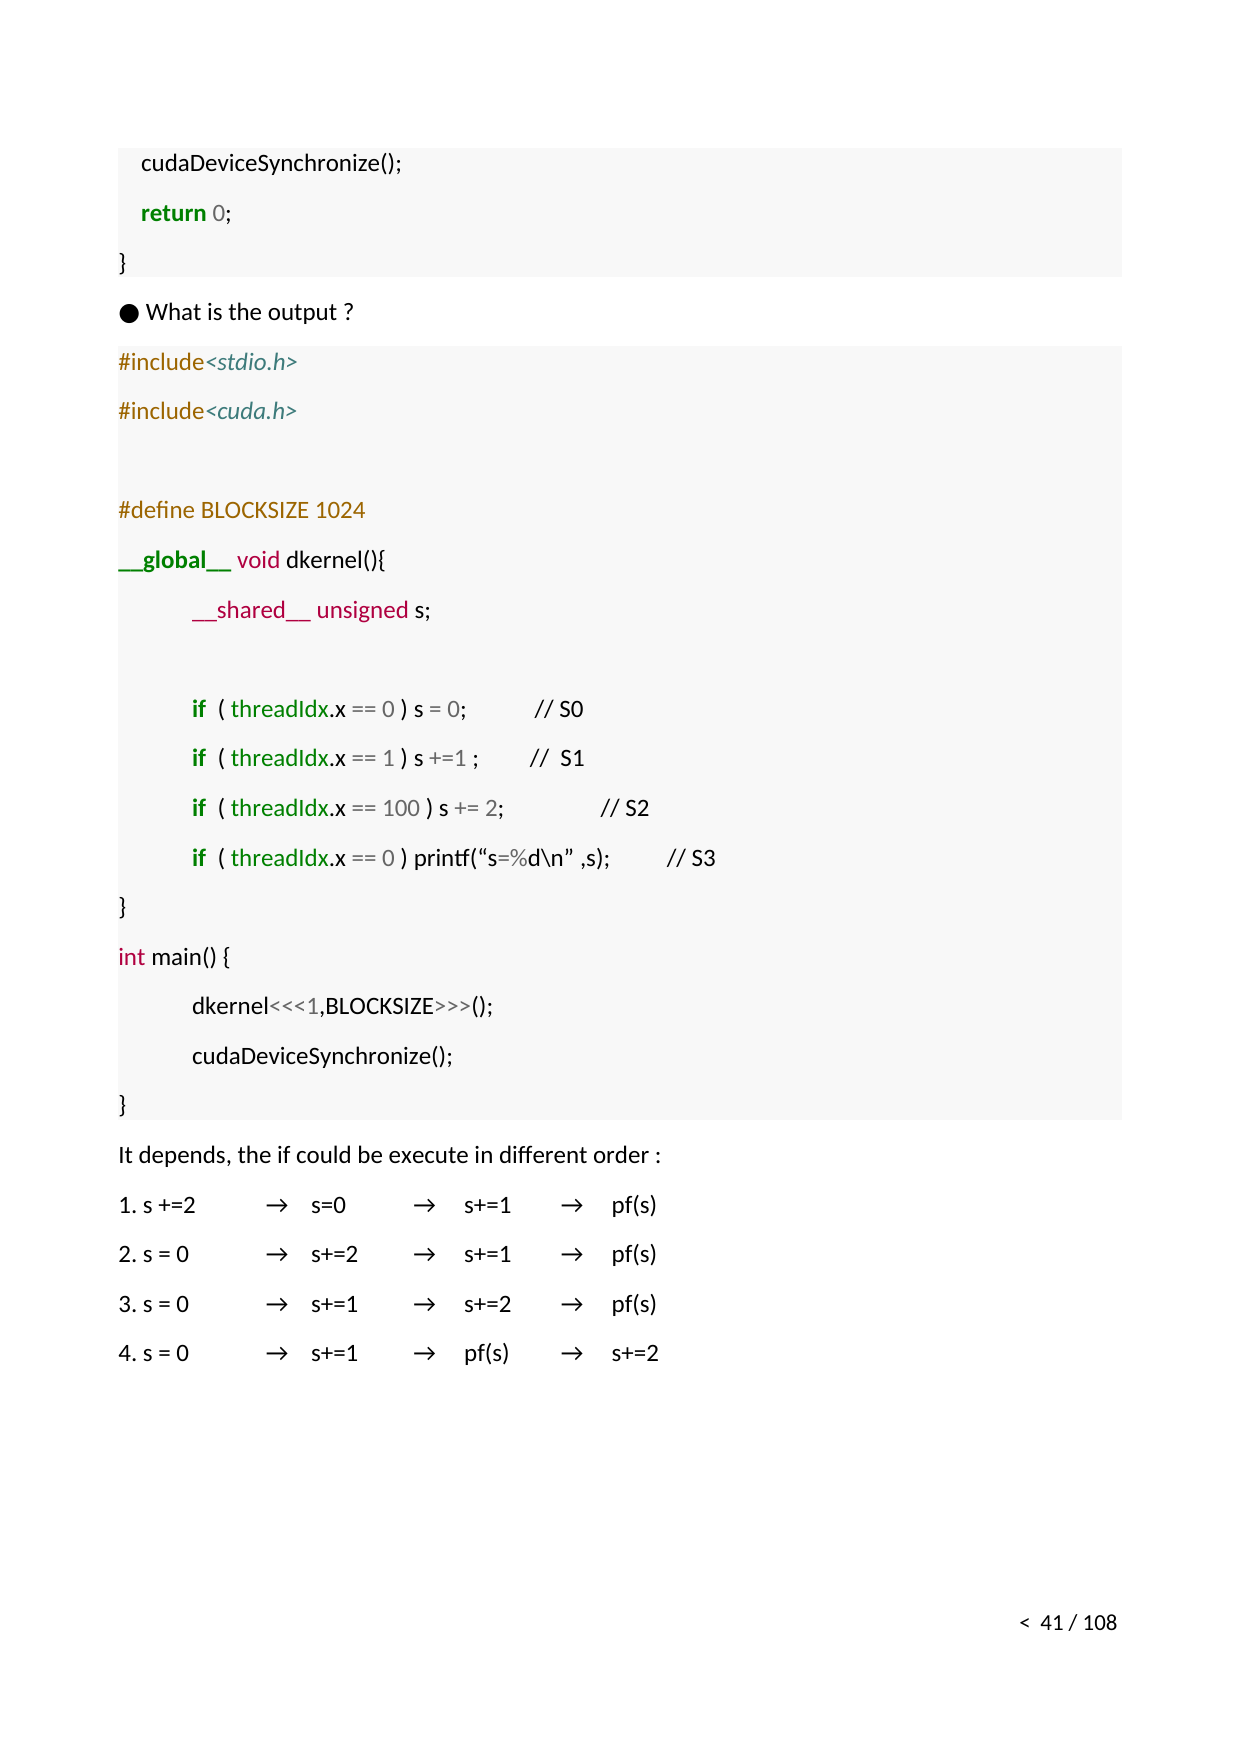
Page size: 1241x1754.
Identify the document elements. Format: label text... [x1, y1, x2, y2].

text 1. s +=2 → s=0 → s+=1 → pf(s) [118, 1189, 1122, 1219]
text } [118, 1090, 1122, 1120]
text } [118, 891, 1122, 922]
text dkernel<<<1,BLOCKSIZE>>>(); [118, 991, 1122, 1021]
text 4. s = 0 → s+=1 → pf(s) → s+=2 [118, 1338, 1122, 1368]
text } [118, 247, 1122, 277]
text if ( threadIdx.x == 1 ) s +=1 ; // S1 [118, 743, 1122, 773]
text #include<stdio.h> [118, 346, 1122, 376]
text cudaDeviceSynchronize(); [118, 1040, 1122, 1071]
text #include<cuda.h> [118, 396, 1122, 426]
text return 0; [118, 197, 1122, 228]
text It depends, the if could be execute in different order : [118, 1139, 1122, 1170]
text if ( threadIdx.x == 100 ) s += 2; // S2 [118, 792, 1122, 823]
text if ( threadIdx.x == 0 ) printf(“s=%d\n” ,s); // S3 [118, 842, 1122, 872]
text ● What is the output ? [118, 296, 1122, 327]
text cudaDeviceSynchronize(); [118, 148, 1122, 178]
text __shared__ unsigned s; [118, 594, 1122, 624]
text if ( threadIdx.x == 0 ) s = 0; // S0 [118, 693, 1122, 723]
text 2. s = 0 → s+=2 → s+=1 → pf(s) [118, 1238, 1122, 1269]
text 3. s = 0 → s+=1 → s+=2 → pf(s) [118, 1288, 1122, 1318]
text int main() { [118, 941, 1122, 971]
text #define BLOCKSIZE 1024 [118, 495, 1122, 525]
text __global__ void dkernel(){ [118, 544, 1122, 575]
